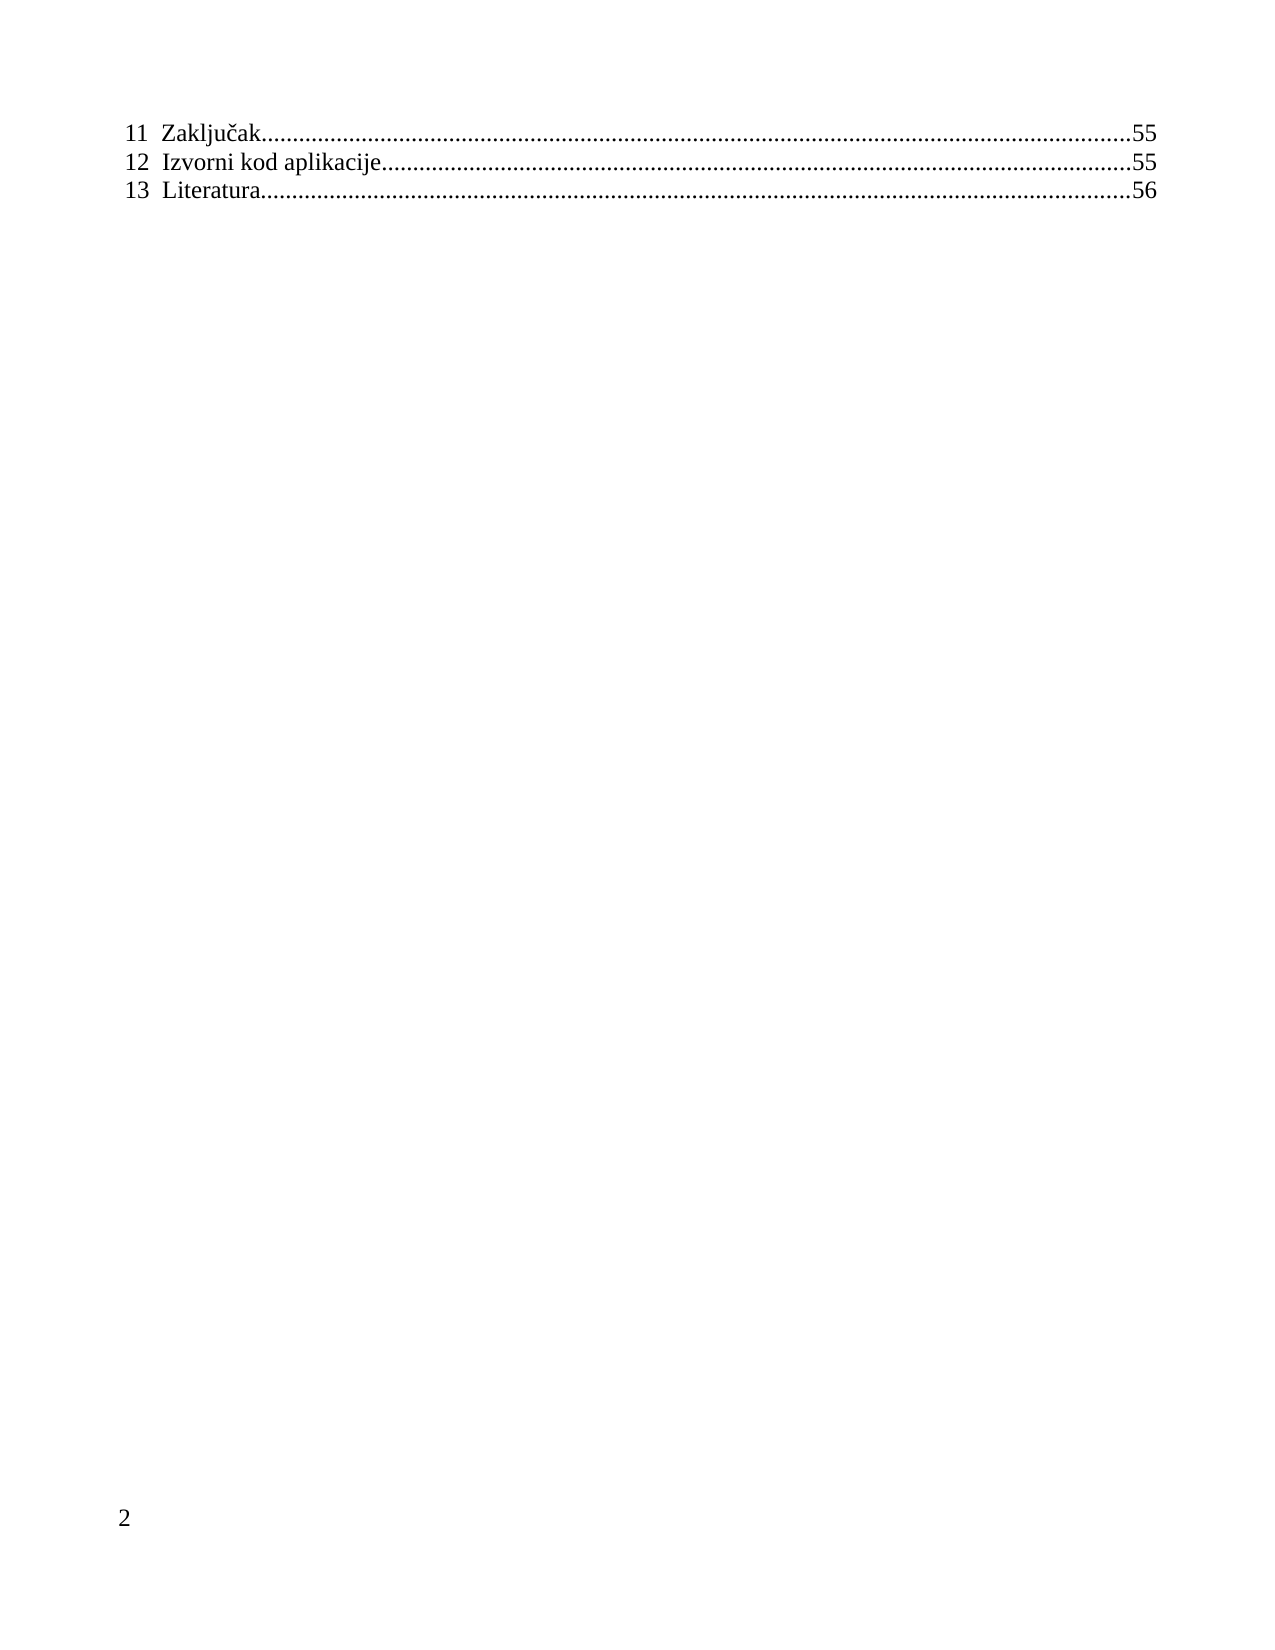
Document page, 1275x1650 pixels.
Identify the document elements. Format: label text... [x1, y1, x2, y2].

text 12 Izvorni kod aplikacije 55 [118, 147, 1157, 176]
text 11 Zaključak 55 [118, 118, 1157, 147]
text 13 Literatura 56 [118, 176, 1157, 204]
